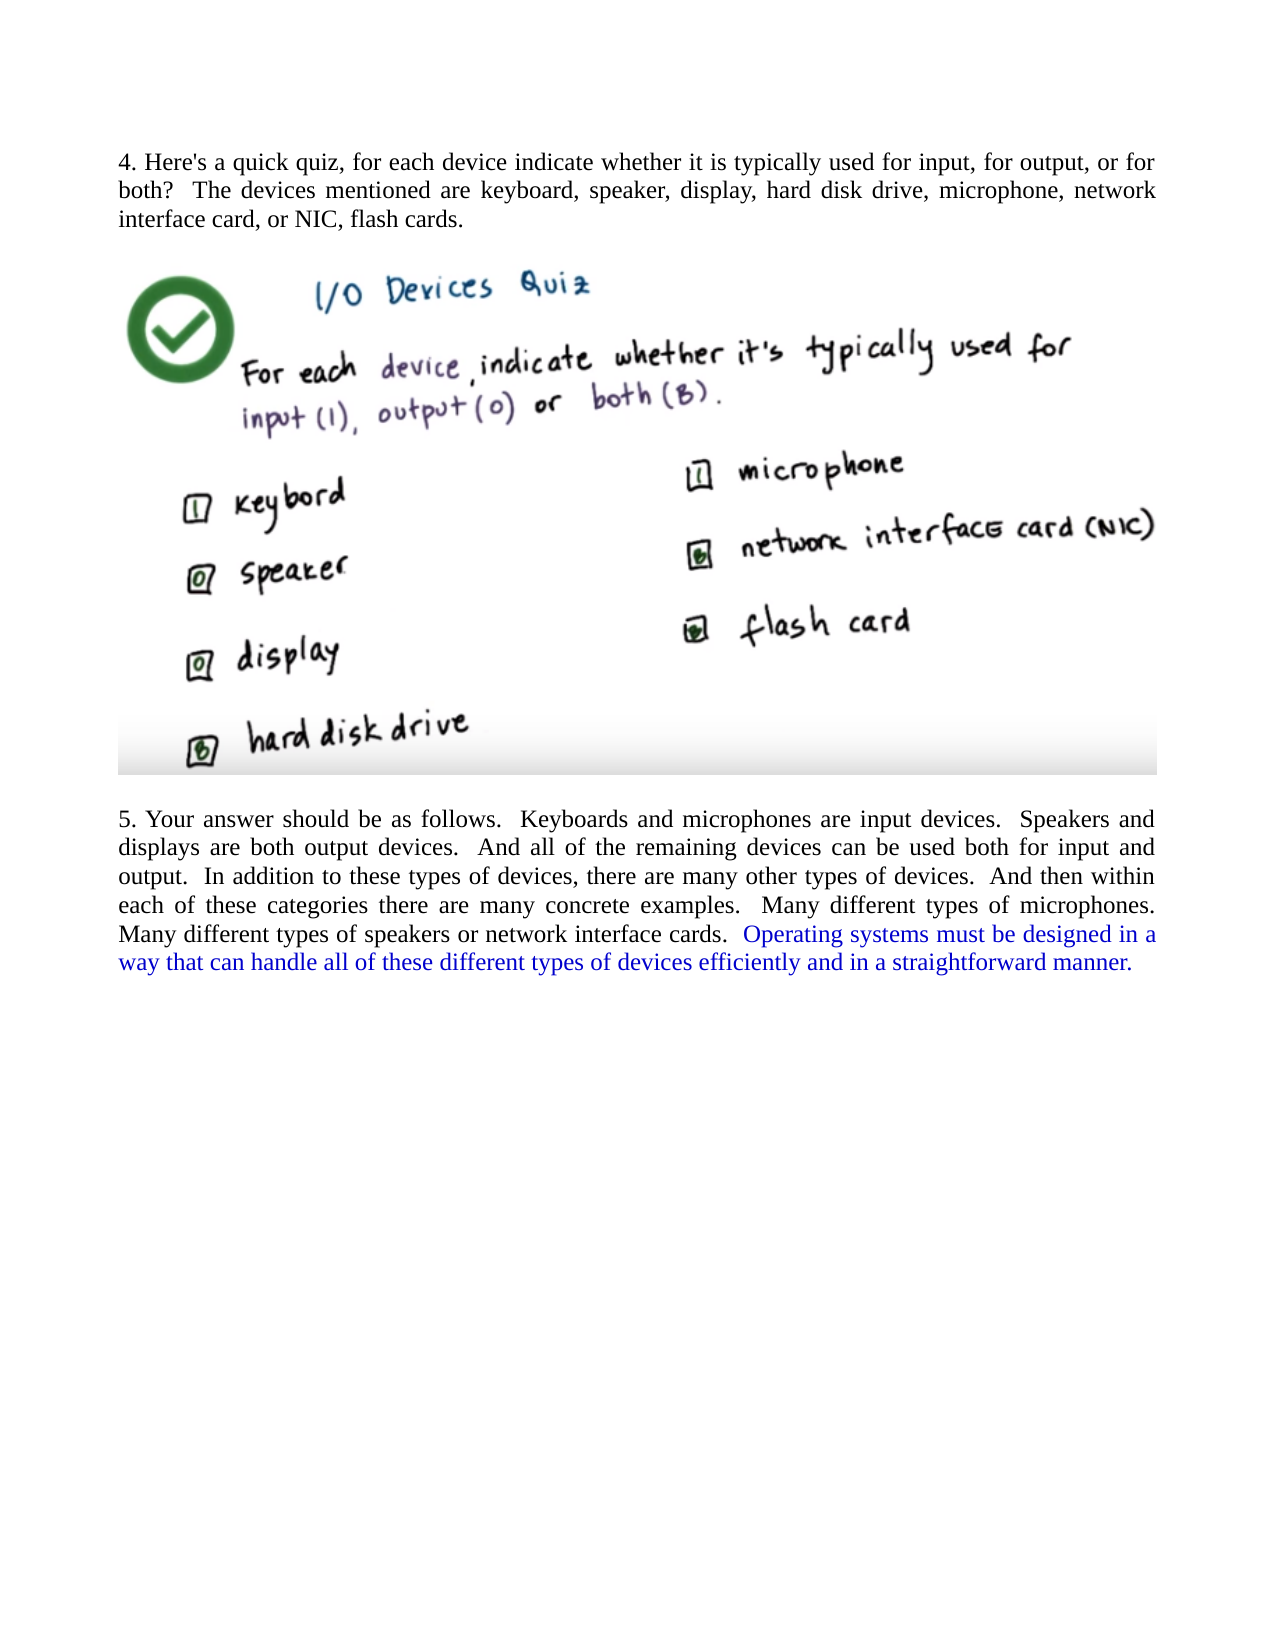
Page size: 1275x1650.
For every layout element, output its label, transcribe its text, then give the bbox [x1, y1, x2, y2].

picture [118, 261, 1157, 775]
text 4. Here's a quick quiz, for each device indicate whether it is typically used for input, for output, or for both? The devices mentioned are keyboard, speaker, display, hard disk drive, microphone, network interface card, or NIC, flash cards. [118, 147, 1157, 233]
text 5. Your answer should be as follows. Keyboards and microphones are input devices. Speakers and displays are both output devices. And all of the remaining devices can be used both for input and output. In addition to these types of devices, there are many other types of devices. And then within each of these categories there are many concrete examples. Many different types of microphones. Many different types of speakers or network interface cards. Operating systems must be designed in a way that can handle all of these different types of devices efficiently and in a straightforward manner. [118, 804, 1157, 976]
